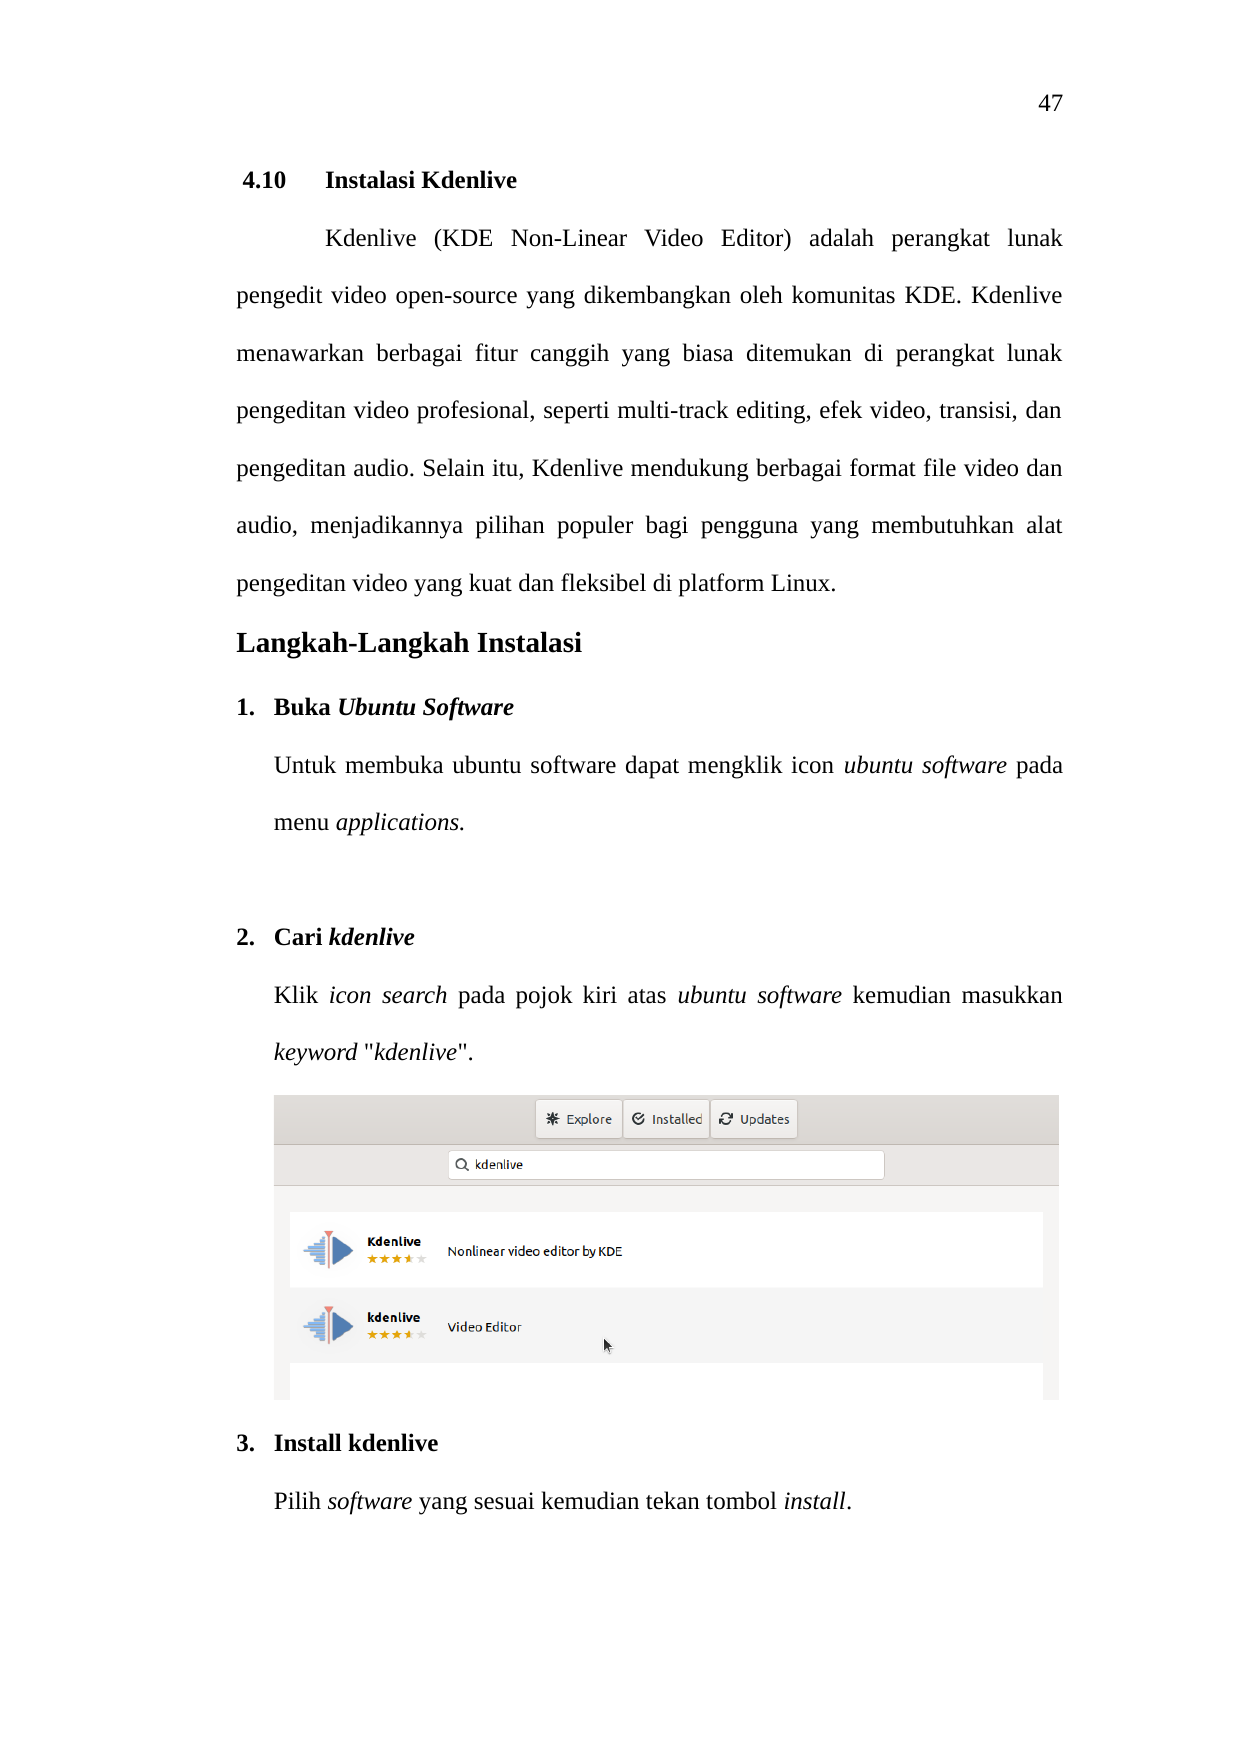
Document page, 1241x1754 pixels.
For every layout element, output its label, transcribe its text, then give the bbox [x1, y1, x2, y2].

text Langkah-Langkah Instalasi [236, 625, 1063, 659]
text Kdenlive (KDE Non-Linear Video Editor) adalah perangkat lunak pengedit video open-source yang dikembangkan oleh komunitas KDE. Kdenlive menawarkan berbagai fitur canggih yang biasa ditemukan di perangkat lunak pengeditan video profesional, seperti multi-track editing, efek video, transisi, dan pengeditan audio. Selain itu, Kdenlive mendukung berbagai format file video dan audio, menjadikannya pilihan populer bagi pengguna yang membutuhkan alat pengeditan video yang kuat dan fleksibel di platform Linux. [236, 223, 1063, 597]
list Buka Ubuntu Software [236, 692, 1063, 721]
list Untuk membuka ubuntu software dapat mengklik icon ubuntu software pada menu applications. [236, 750, 1063, 836]
list Cari kdenlive [236, 922, 1063, 951]
list Install kdenlive [236, 1428, 1063, 1457]
list Pilih software yang sesuai kemudian tekan tombol install. [236, 1486, 1063, 1514]
subtitle Instalasi kdenlive [236, 165, 1063, 194]
picture [273, 1095, 1059, 1400]
list Klik icon search pada pojok kiri atas ubuntu software kemudian masukkan keyword "kdenlive". [236, 980, 1063, 1066]
